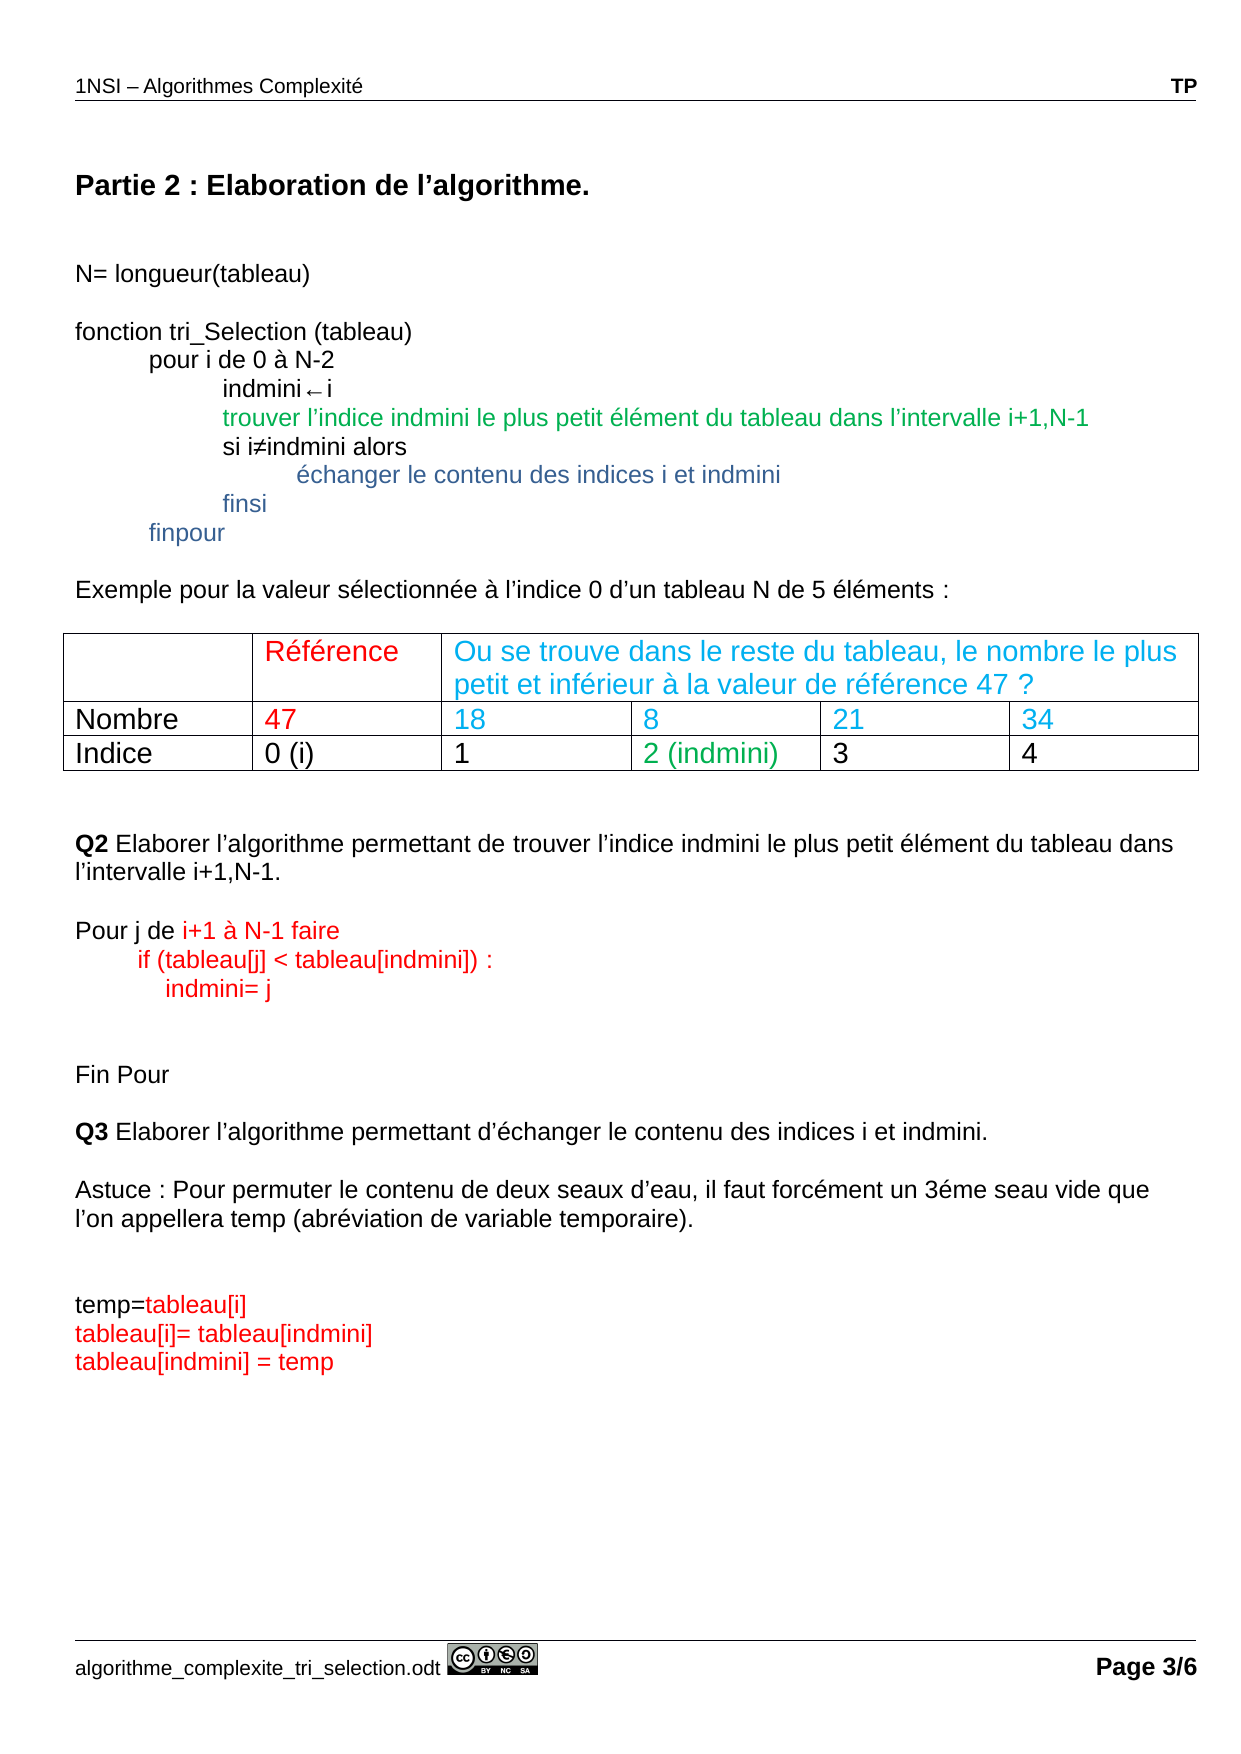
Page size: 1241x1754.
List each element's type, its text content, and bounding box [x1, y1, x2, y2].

table_cell 8 [632, 702, 820, 735]
text tableau[indmini] = temp [75, 1347, 1196, 1376]
text Astuce : Pour permuter le contenu de deux seaux d’eau, il faut forcément un 3éme seau vide que l’on appellera temp (abréviation de variable temporaire). [75, 1175, 1196, 1232]
picture [447, 1643, 538, 1675]
text indmini←i [149, 374, 1196, 403]
text indmini= j [75, 974, 1196, 1002]
text temp=tableau[i] [75, 1290, 1196, 1319]
text trouver l’indice indmini le plus petit élément du tableau dans l’intervalle i+1,N-1 [75, 403, 1196, 431]
text si i≠indmini alors [75, 431, 1196, 460]
table_header Ou se trouve dans le reste du tableau, le nombre le plus petit et inférieur à la valeur de référence 47 ? [442, 634, 1198, 701]
table_cell 34 [1010, 702, 1198, 735]
text Fin Pour [75, 1060, 1196, 1089]
text Pour j de i+1 à N‐1 faire [75, 915, 1196, 945]
text échanger le contenu des indices i et indmini [75, 460, 1196, 489]
text Partie 2 : Elaboration de l’algorithme. [75, 168, 1196, 201]
table_cell 0 (i) [253, 736, 441, 770]
table_cell 3 [821, 736, 1009, 770]
table_cell 47 [253, 702, 441, 735]
table_cell 2 (indmini) [632, 736, 820, 770]
text finpour [75, 518, 1196, 546]
table_header Référence [253, 634, 441, 701]
table_cell 4 [1010, 736, 1198, 770]
text tableau[i]= tableau[indmini] [75, 1319, 1196, 1347]
text fonction tri_Selection (tableau) [75, 316, 1196, 345]
text N= longueur(tableau) [75, 259, 1196, 288]
text Q3 Elaborer l’algorithme permettant d’échanger le contenu des indices i et indmini. [75, 1117, 1196, 1146]
table_cell Indice [64, 736, 252, 770]
table_cell 18 [442, 702, 631, 735]
table_header [64, 634, 252, 701]
table_cell 1 [442, 736, 631, 770]
text pour i de 0 à N-2 [75, 345, 1196, 374]
table_cell 21 [821, 702, 1009, 735]
table_cell Nombre [64, 702, 252, 735]
text if (tableau[j] < tableau[indmini]) : [75, 945, 1196, 974]
text finsi [75, 489, 1196, 518]
text Q2 Elaborer l’algorithme permettant de trouver l’indice indmini le plus petit élément du tableau dans l’intervalle i+1,N-1. [75, 828, 1196, 886]
text Exemple pour la valeur sélectionnée à l’indice 0 d’un tableau N de 5 éléments : [75, 575, 1196, 604]
